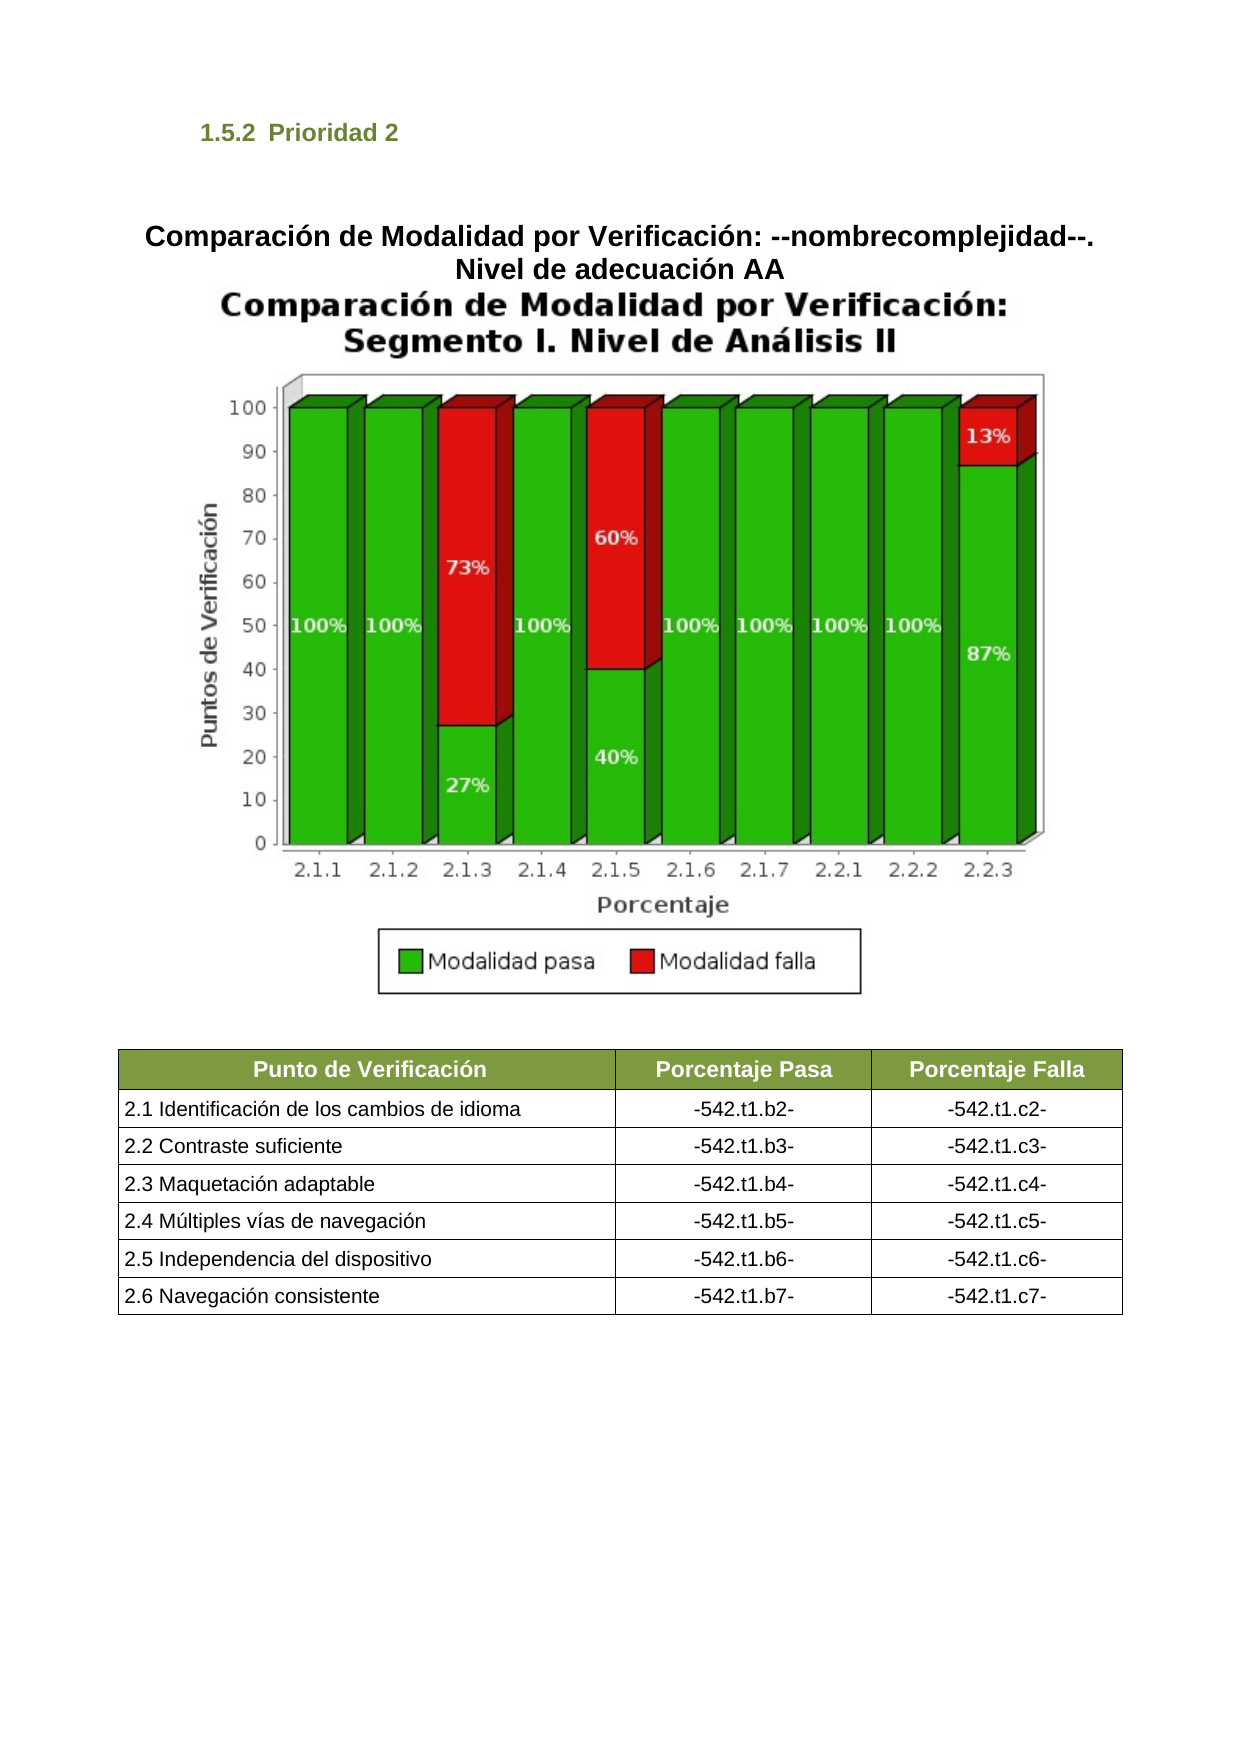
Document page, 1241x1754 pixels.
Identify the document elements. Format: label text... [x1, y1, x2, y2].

text Comparación de Modalidad por Verificación: --nombrecomplejidad--. Nivel de adecuación AA [118, 219, 1122, 286]
table_header Porcentaje Falla [872, 1050, 1122, 1089]
table_cell -542.t1.b6- [616, 1240, 871, 1277]
table_cell 2.1 Identificación de los cambios de idioma [119, 1090, 615, 1127]
table_cell 2.5 Independencia del dispositivo [119, 1240, 615, 1277]
table_cell -542.t1.c5- [872, 1203, 1122, 1239]
table_cell 2.4 Múltiples vías de navegación [119, 1203, 615, 1239]
table_cell -542.t1.b7- [616, 1278, 871, 1314]
table_cell -542.t1.c6- [872, 1240, 1122, 1277]
table_cell -542.t1.b2- [616, 1090, 871, 1127]
table_cell 2.6 Navegación consistente [119, 1278, 615, 1314]
picture [178, 285, 1062, 996]
table_header Punto de Verificación [119, 1050, 615, 1089]
table_cell -542.t1.c4- [872, 1165, 1122, 1202]
table_header Porcentaje Pasa [616, 1050, 871, 1089]
table_cell -542.t1.b5- [616, 1203, 871, 1239]
table_cell 2.3 Maquetación adaptable [119, 1165, 615, 1202]
table_cell -542.t1.b4- [616, 1165, 871, 1202]
subtitle Prioridad 2 [193, 118, 1122, 147]
table_cell 2.2 Contraste suficiente [119, 1128, 615, 1164]
table_cell -542.t1.b3- [616, 1128, 871, 1164]
table_cell -542.t1.c2- [872, 1090, 1122, 1127]
table_cell -542.t1.c3- [872, 1128, 1122, 1164]
table_cell -542.t1.c7- [872, 1278, 1122, 1314]
